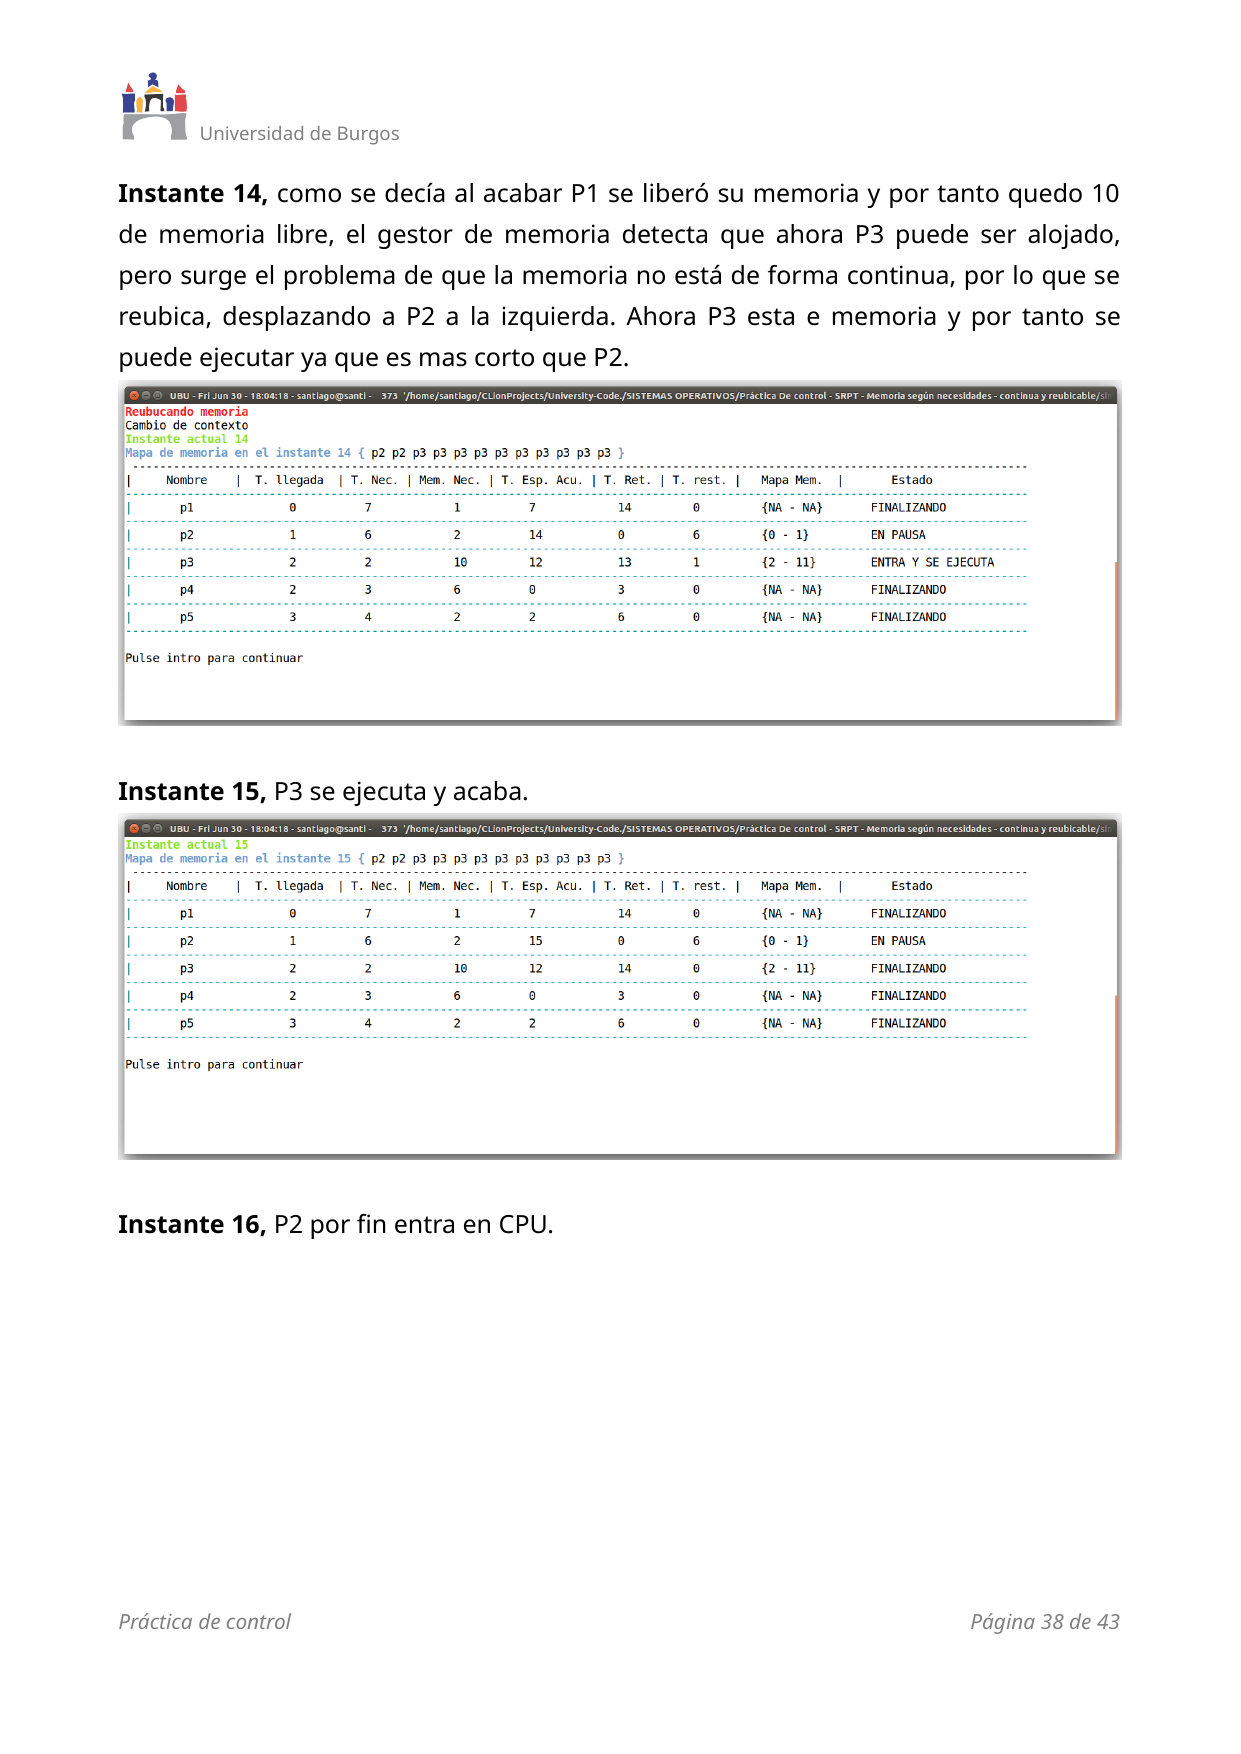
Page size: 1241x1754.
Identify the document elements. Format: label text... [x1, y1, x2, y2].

picture [118, 380, 1123, 726]
text Instante 14, como se decía al acabar P1 se liberó su memoria y por tanto quedo 10 de memoria libre, el gestor de memoria detecta que ahora P3 puede ser alojado, pero surge el problema de que la memoria no está de forma continua, por lo que se reubica, desplazando a P2 a la izquierda. Ahora P3 esta e memoria y por tanto se puede ejecutar ya que es mas corto que P2. [118, 176, 1122, 373]
picture [118, 813, 1123, 1160]
picture [117, 72, 189, 142]
text Instante 16, P2 por fin entra en CPU. [118, 1207, 1122, 1241]
text Instante 15, P3 se ejecuta y acaba. [118, 773, 1122, 807]
